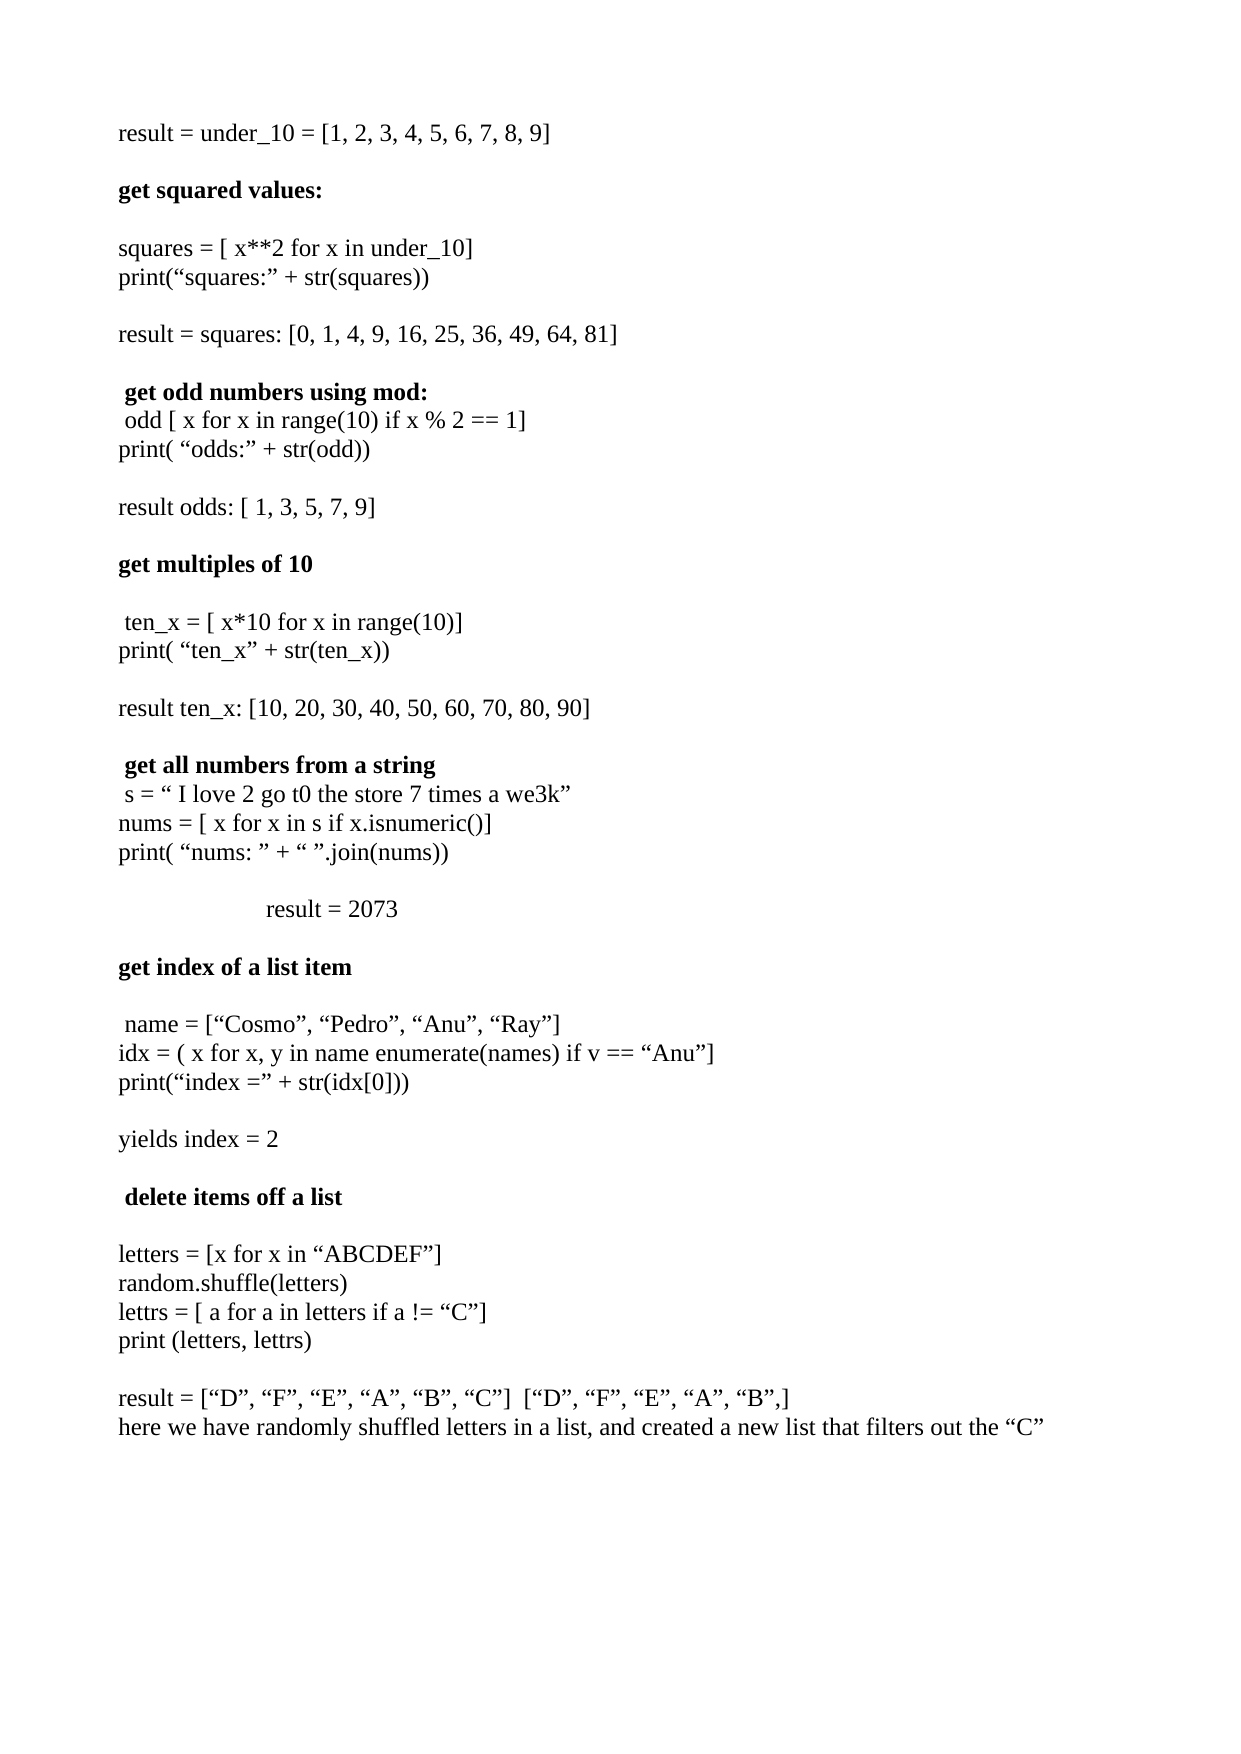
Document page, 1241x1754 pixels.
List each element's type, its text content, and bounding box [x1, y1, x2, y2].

text print( “ten_x” + str(ten_x)) [118, 636, 1122, 664]
text s = “ I love 2 go t0 the store 7 times a we3k” [118, 779, 1122, 808]
text print(“index =” + str(idx[0])) [118, 1067, 1122, 1096]
text result ten_x: [10, 20, 30, 40, 50, 60, 70, 80, 90] [118, 693, 1122, 722]
text print(“squares:” + str(squares)) [118, 262, 1122, 291]
text result = squares: [0, 1, 4, 9, 16, 25, 36, 49, 64, 81] [118, 319, 1122, 348]
text delete items off a list [118, 1182, 1122, 1211]
text nums = [ x for x in s if x.isnumeric()] [118, 808, 1122, 837]
text get index of a list item [118, 952, 1122, 981]
text print( “nums: ” + “ ”.join(nums)) [118, 837, 1122, 866]
text get multiples of 10 [118, 549, 1122, 578]
text result = under_10 = [1, 2, 3, 4, 5, 6, 7, 8, 9] [118, 118, 1122, 147]
text print( “odds:” + str(odd)) [118, 434, 1122, 463]
text idx = ( x for x, y in name enumerate(names) if v == “Anu”] [118, 1038, 1122, 1067]
text letters = [x for x in “ABCDEF”] [118, 1239, 1122, 1268]
text ten_x = [ x*10 for x in range(10)] [118, 607, 1122, 636]
text yields index = 2 [118, 1124, 1122, 1153]
text squares = [ x**2 for x in under_10] [118, 233, 1122, 262]
text name = [“Cosmo”, “Pedro”, “Anu”, “Ray”] [118, 1009, 1122, 1038]
text result = 2073 [118, 894, 1122, 923]
text random.shuffle(letters) [118, 1268, 1122, 1297]
text get odd numbers using mod: [118, 377, 1122, 406]
text get squared values: [118, 176, 1122, 204]
text print (letters, lettrs) [118, 1326, 1122, 1354]
text result odds: [ 1, 3, 5, 7, 9] [118, 492, 1122, 521]
text here we have randomly shuffled letters in a list, and created a new list that filters out the “C” [118, 1412, 1122, 1441]
text odd [ x for x in range(10) if x % 2 == 1] [118, 406, 1122, 434]
text result = [“D”, “F”, “E”, “A”, “B”, “C”] [“D”, “F”, “E”, “A”, “B”,] [118, 1383, 1122, 1412]
text lettrs = [ a for a in letters if a != “C”] [118, 1297, 1122, 1326]
text get all numbers from a string [118, 751, 1122, 779]
